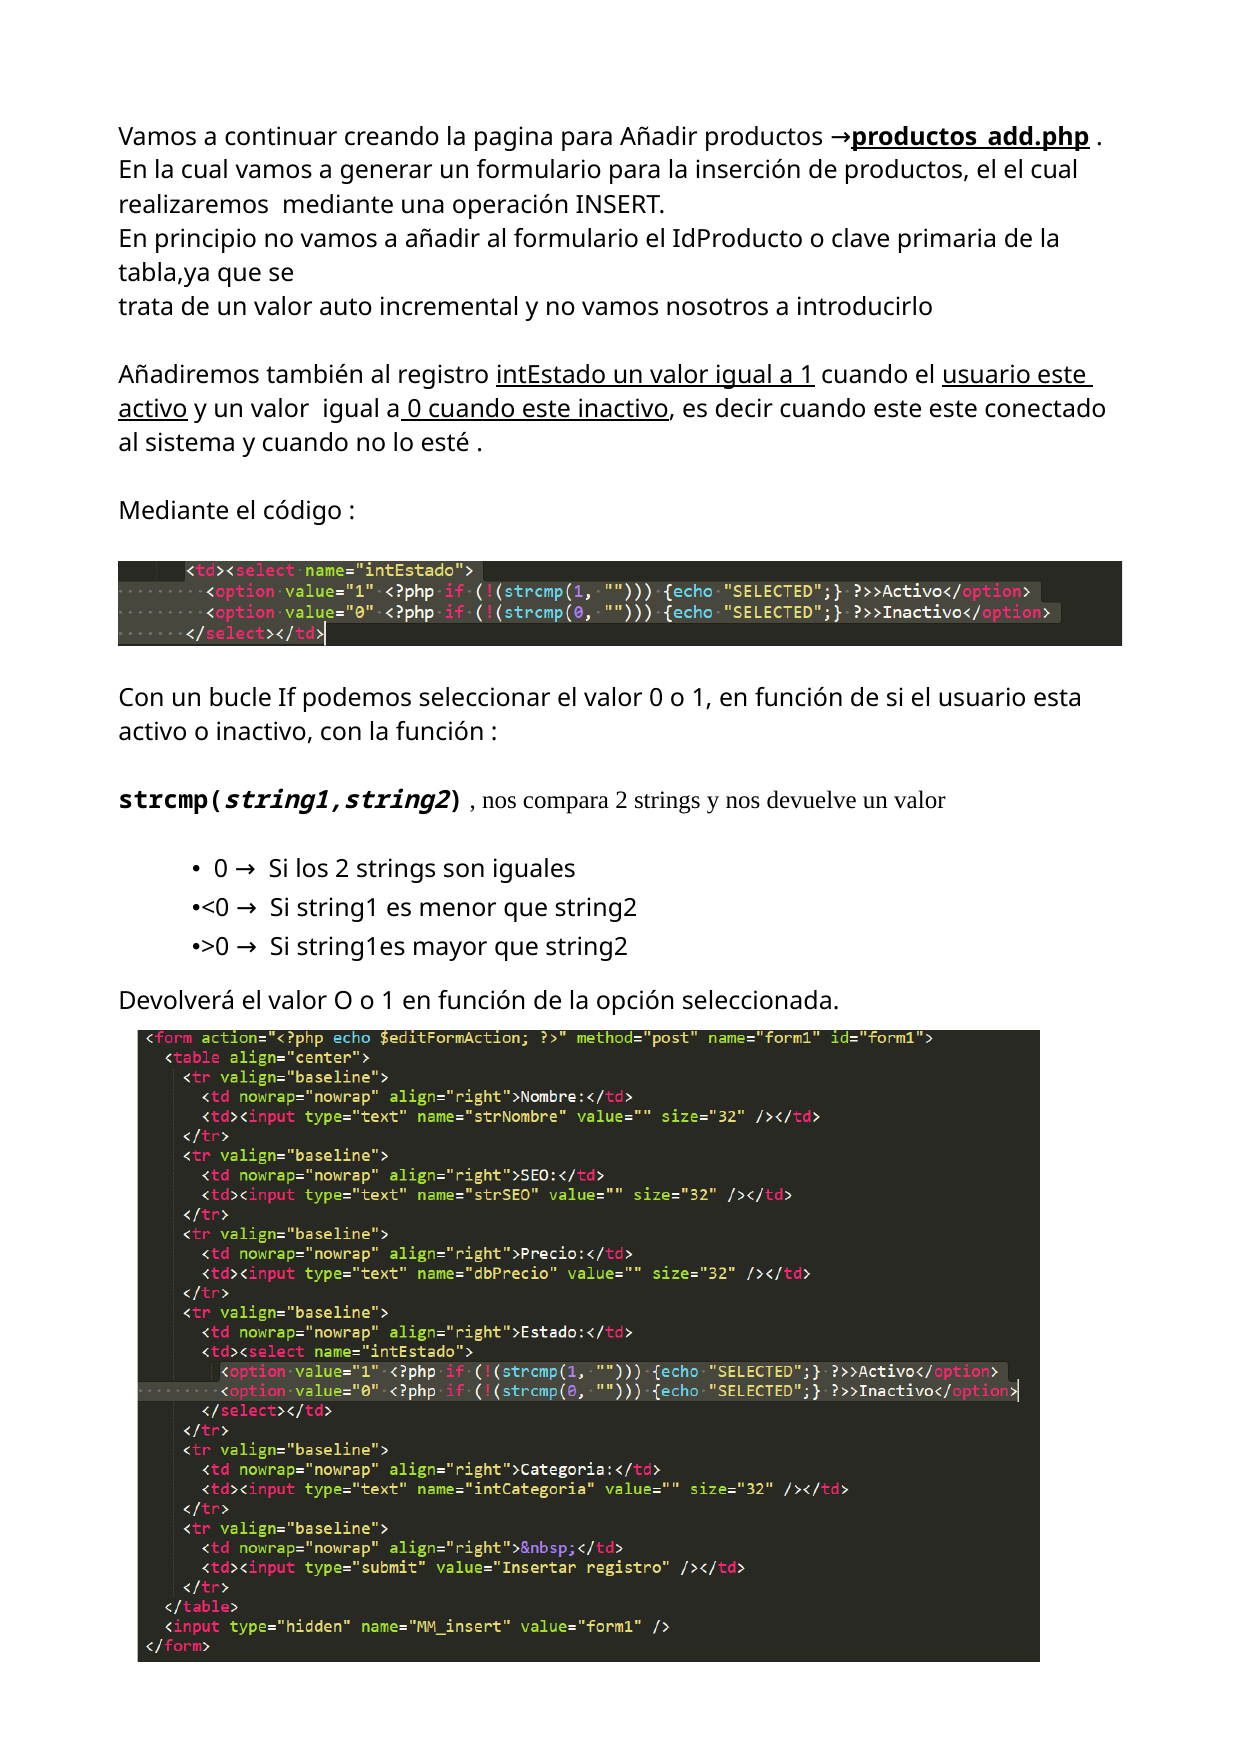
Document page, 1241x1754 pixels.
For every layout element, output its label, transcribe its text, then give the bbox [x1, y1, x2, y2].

text Devolverá el valor O o 1 en función de la opción seleccionada. [118, 982, 1122, 1016]
text En principio no vamos a añadir al formulario el IdProducto o clave primaria de la tabla,ya que se [118, 220, 1122, 288]
text Vamos a continuar creando la pagina para Añadir productos →productos_add.php . [118, 118, 1122, 152]
picture [137, 1030, 1040, 1662]
text trata de un valor auto incremental y no vamos nosotros a introducirlo [118, 288, 1122, 322]
text En la cual vamos a generar un formulario para la inserción de productos, el el cual realizaremos mediante una operación INSERT. [118, 152, 1122, 220]
picture [118, 561, 1123, 646]
text Mediante el código : [118, 493, 1122, 527]
text strcmp(string1,string2) , nos compara 2 strings y nos devuelve un valor [118, 782, 1122, 816]
list >0 → Si string1es mayor que string2 [118, 929, 1122, 963]
list <0 → Si string1 es menor que string2 [118, 889, 1122, 923]
list 0 → Si los 2 strings son iguales [118, 850, 1122, 884]
text Con un bucle If podemos seleccionar el valor 0 o 1, en función de si el usuario esta activo o inactivo, con la función : [118, 680, 1122, 748]
text Añadiremos también al registro intEstado un valor igual a 1 cuando el usuario este activo y un valor igual a 0 cuando este inactivo, es decir cuando este este conectado al sistema y cuando no lo esté . [118, 357, 1122, 459]
